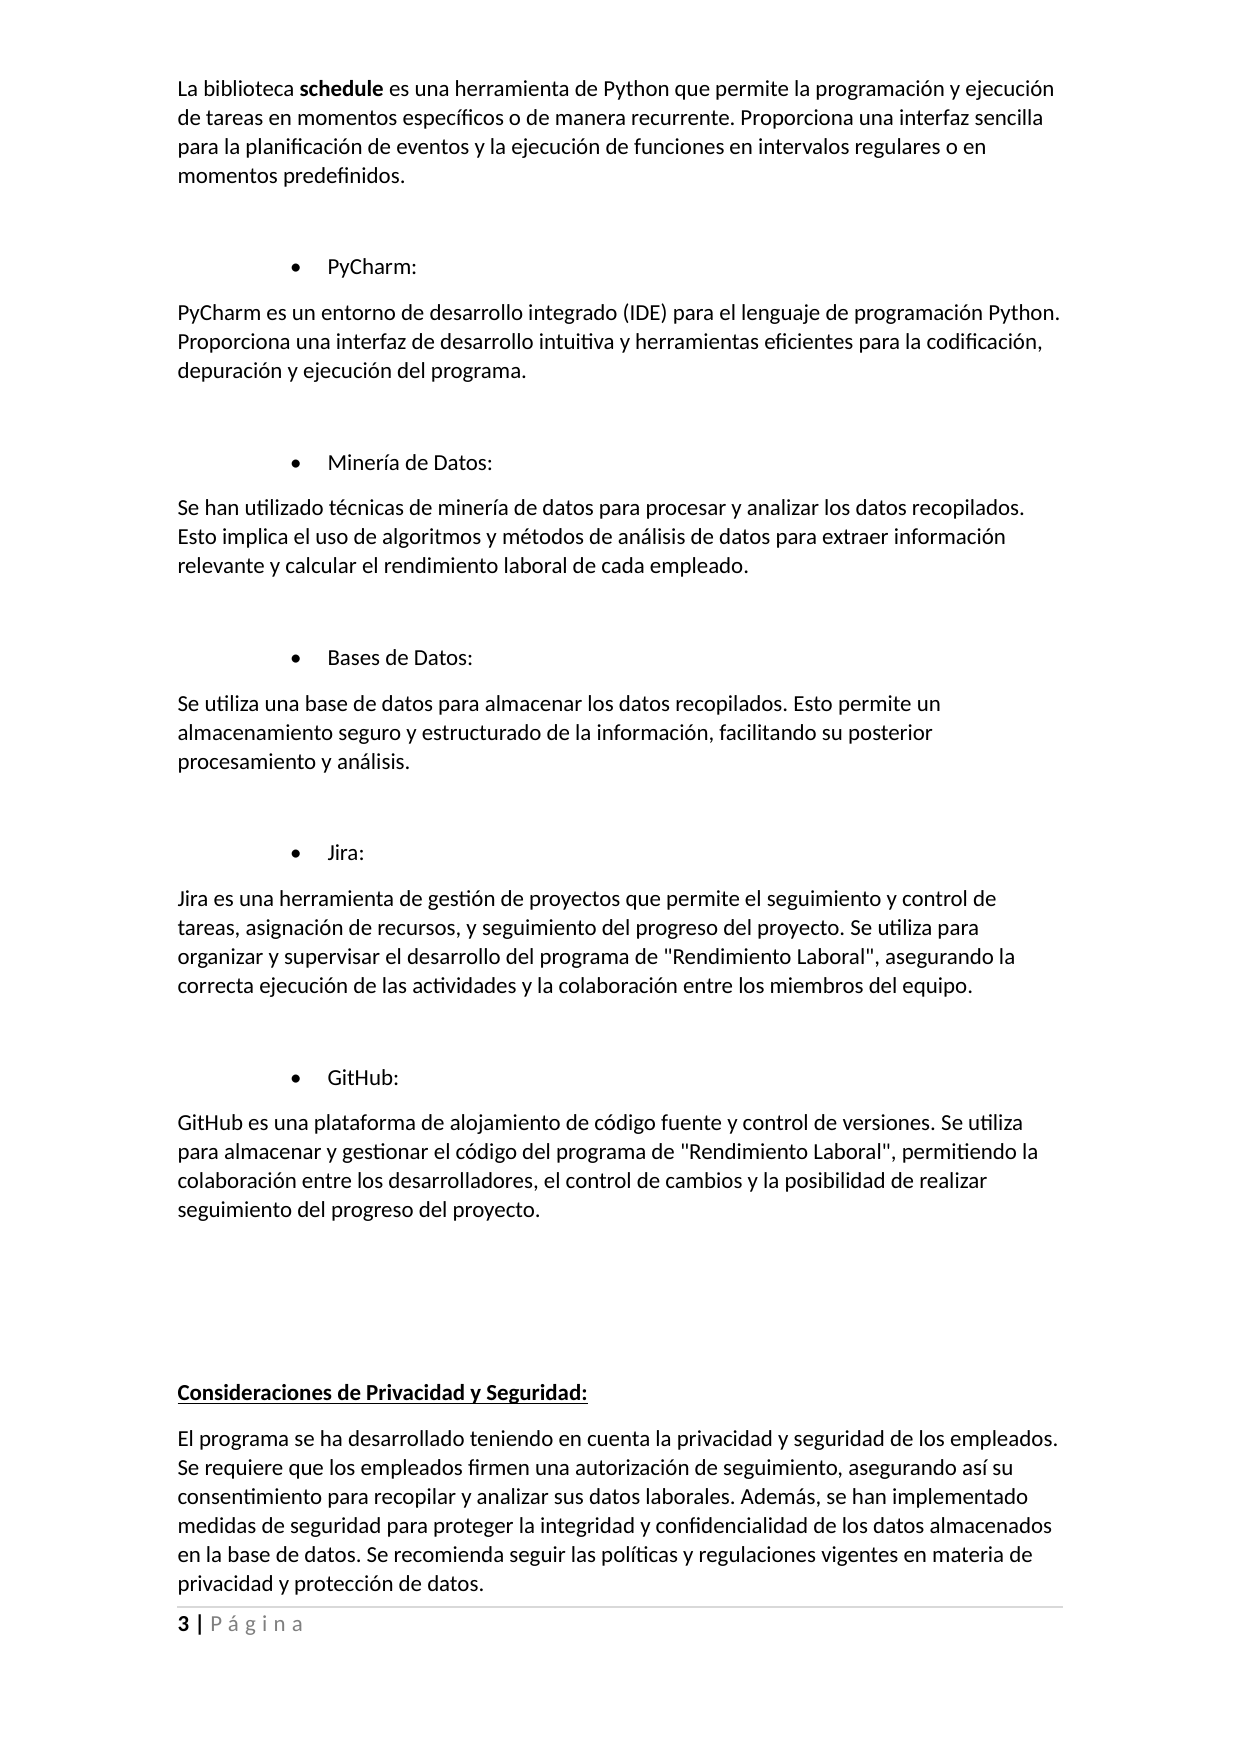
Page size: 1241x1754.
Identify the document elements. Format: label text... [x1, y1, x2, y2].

text Jira es una herramienta de gestión de proyectos que permite el seguimiento y control de tareas, asignación de recursos, y seguimiento del progreso del proyecto. Se utiliza para organizar y supervisar el desarrollo del programa de "Rendimiento Laboral", asegurando la correcta ejecución de las actividades y la colaboración entre los miembros del equipo. [177, 884, 1063, 999]
list GitHub: [290, 1063, 1063, 1091]
text PyCharm es un entorno de desarrollo integrado (IDE) para el lenguaje de programación Python. Proporciona una interfaz de desarrollo intuitiva y herramientas eficientes para la codificación, depuración y ejecución del programa. [177, 298, 1063, 384]
list Bases de Datos: [290, 643, 1063, 671]
text La biblioteca schedule es una herramienta de Python que permite la programación y ejecución de tareas en momentos específicos o de manera recurrente. Proporciona una interfaz sencilla para la planificación de eventos y la ejecución de funciones en intervalos regulares o en momentos predefinidos. [177, 74, 1063, 189]
text GitHub es una plataforma de alojamiento de código fuente y control de versiones. Se utiliza para almacenar y gestionar el código del programa de "Rendimiento Laboral", permitiendo la colaboración entre los desarrolladores, el control de cambios y la posibilidad de realizar seguimiento del progreso del proyecto. [177, 1108, 1063, 1224]
text Se utiliza una base de datos para almacenar los datos recopilados. Esto permite un almacenamiento seguro y estructurado de la información, facilitando su posterior procesamiento y análisis. [177, 689, 1063, 775]
text El programa se ha desarrollado teniendo en cuenta la privacidad y seguridad de los empleados. Se requiere que los empleados firmen una autorización de seguimiento, asegurando así su consentimiento para recopilar y analizar sus datos laborales. Además, se han implementado medidas de seguridad para proteger la integridad y confidencialidad de los datos almacenados en la base de datos. Se recomienda seguir las políticas y regulaciones vigentes en materia de privacidad y protección de datos. [177, 1424, 1063, 1598]
list PyCharm: [290, 252, 1063, 280]
list Minería de Datos: [290, 448, 1063, 476]
list Jira: [290, 838, 1063, 866]
text Consideraciones de Privacidad y Seguridad: [177, 1378, 1063, 1407]
text Se han utilizado técnicas de minería de datos para procesar y analizar los datos recopilados. Esto implica el uso de algoritmos y métodos de análisis de datos para extraer información relevante y calcular el rendimiento laboral de cada empleado. [177, 493, 1063, 579]
